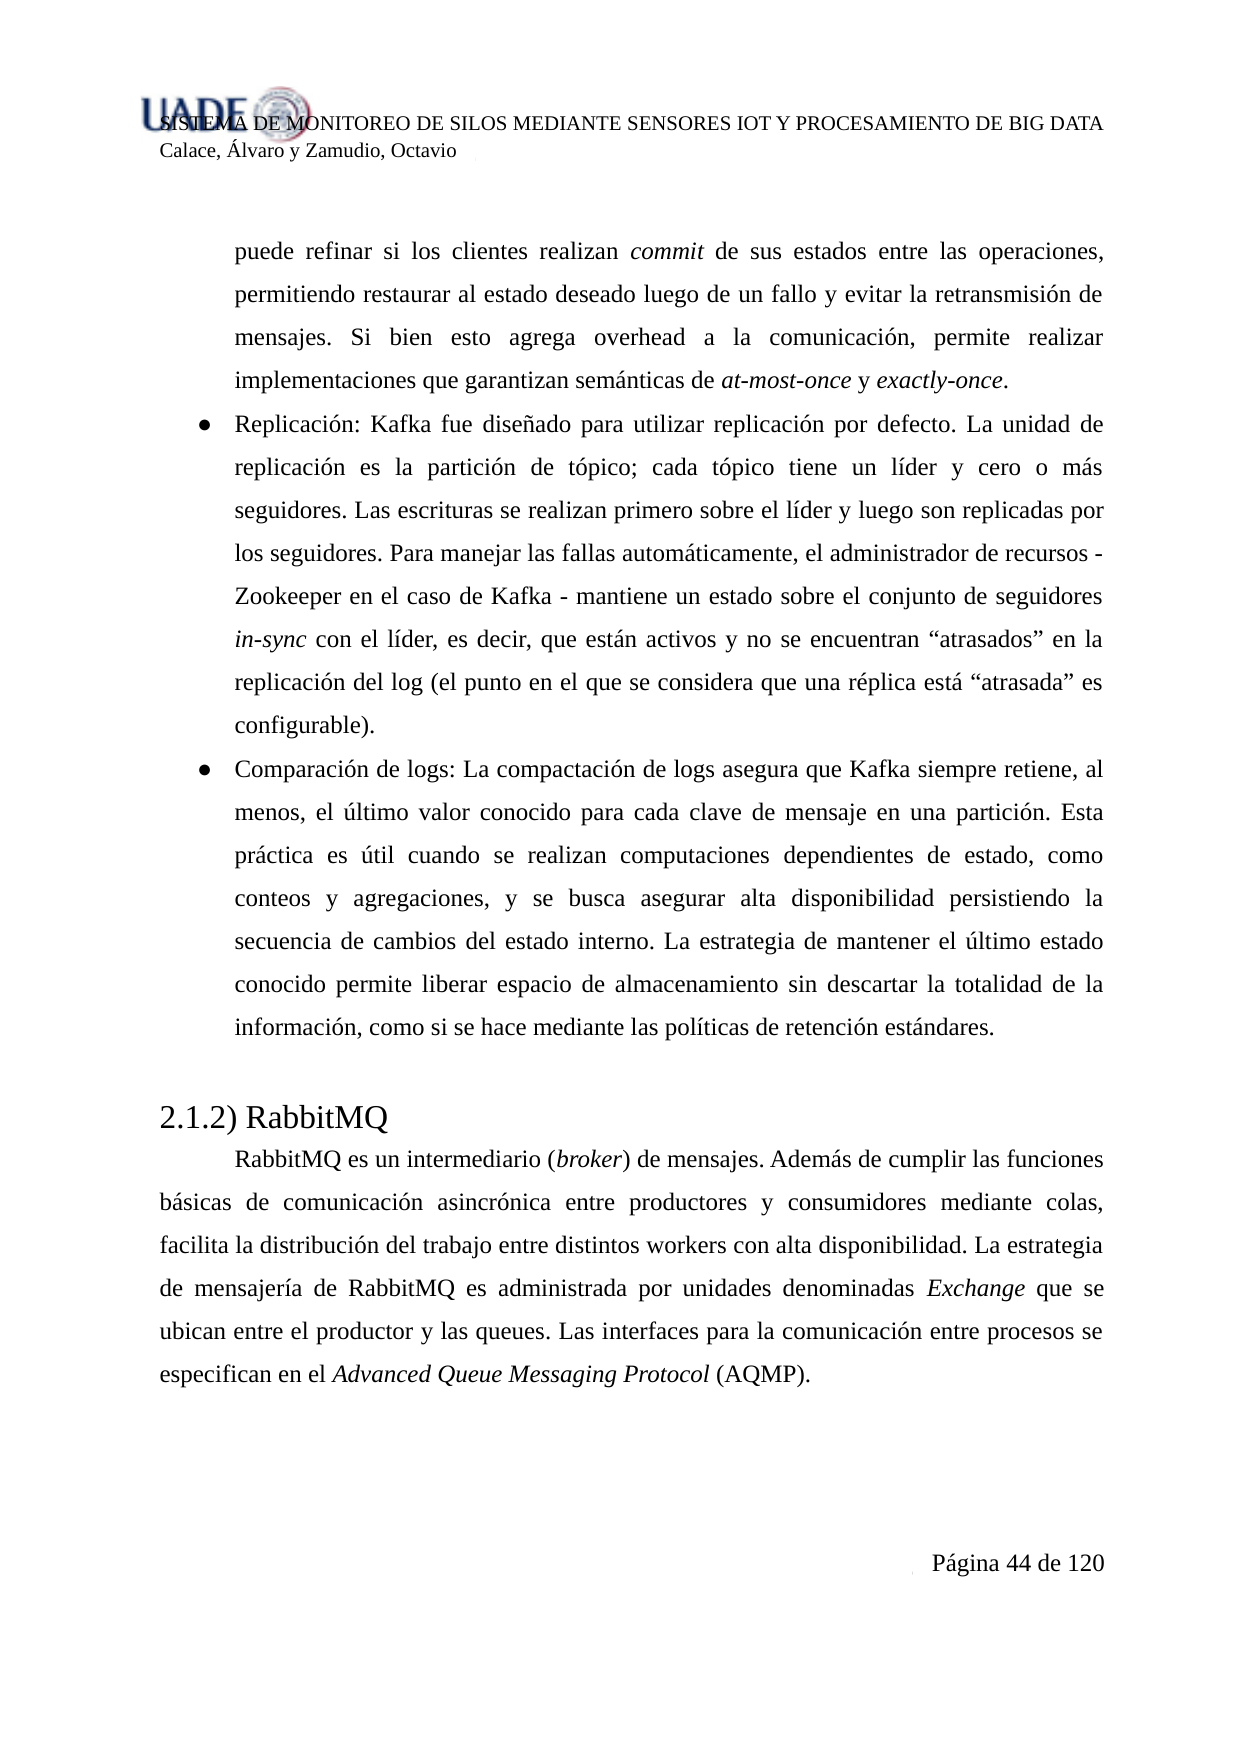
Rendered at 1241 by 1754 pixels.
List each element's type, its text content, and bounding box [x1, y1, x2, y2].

list Replicación: Kafka fue diseñado para utilizar replicación por defecto. La unidad de replicación es la partición de tópico; cada tópico tiene un líder y cero o más seguidores. Las escrituras se realizan primero sobre el líder y luego son replicadas por los seguidores. Para manejar las fallas automáticamente, el administrador de recursos - Zookeeper en el caso de Kafka - mantiene un estado sobre el conjunto de seguidores in-sync con el líder, es decir, que están activos y no se encuentran “atrasados” en la replicación del log (el punto en el que se considera que una réplica está “atrasada” es configurable). [197, 409, 1104, 739]
list Comparación de logs: La compactación de logs asegura que Kafka siempre retiene, al menos, el último valor conocido para cada clave de mensaje en una partición. Esta práctica es útil cuando se realizan computaciones dependientes de estado, como conteos y agregaciones, y se busca asegurar alta disponibilidad persistiendo la secuencia de cambios del estado interno. La estrategia de mantener el último estado conocido permite liberar espacio de almacenamiento sin descartar la totalidad de la información, como si se hace mediante las políticas de retención estándares. [197, 754, 1104, 1041]
text RabbitMQ es un intermediario (broker) de mensajes. Además de cumplir las funciones básicas de comunicación asincrónica entre productores y consumidores mediante colas, facilita la distribución del trabajo entre distintos workers con alta disponibilidad. La estrategia de mensajería de RabbitMQ es administrada por unidades denominadas Exchange que se ubican entre el productor y las queues. Las interfaces para la comunicación entre procesos se especifican en el Advanced Queue Messaging Protocol (AQMP). [159, 1144, 1104, 1388]
subtitle 2.1.2) RabbitMQ [159, 1097, 1104, 1136]
list puede refinar si los clientes realizan commit de sus estados entre las operaciones, permitiendo restaurar al estado deseado luego de un fallo y evitar la retransmisión de mensajes. Si bien esto agrega overhead a la comunicación, permite realizar implementaciones que garantizan semánticas de at-most-once y exactly-once. [197, 236, 1104, 394]
picture [140, 86, 314, 146]
